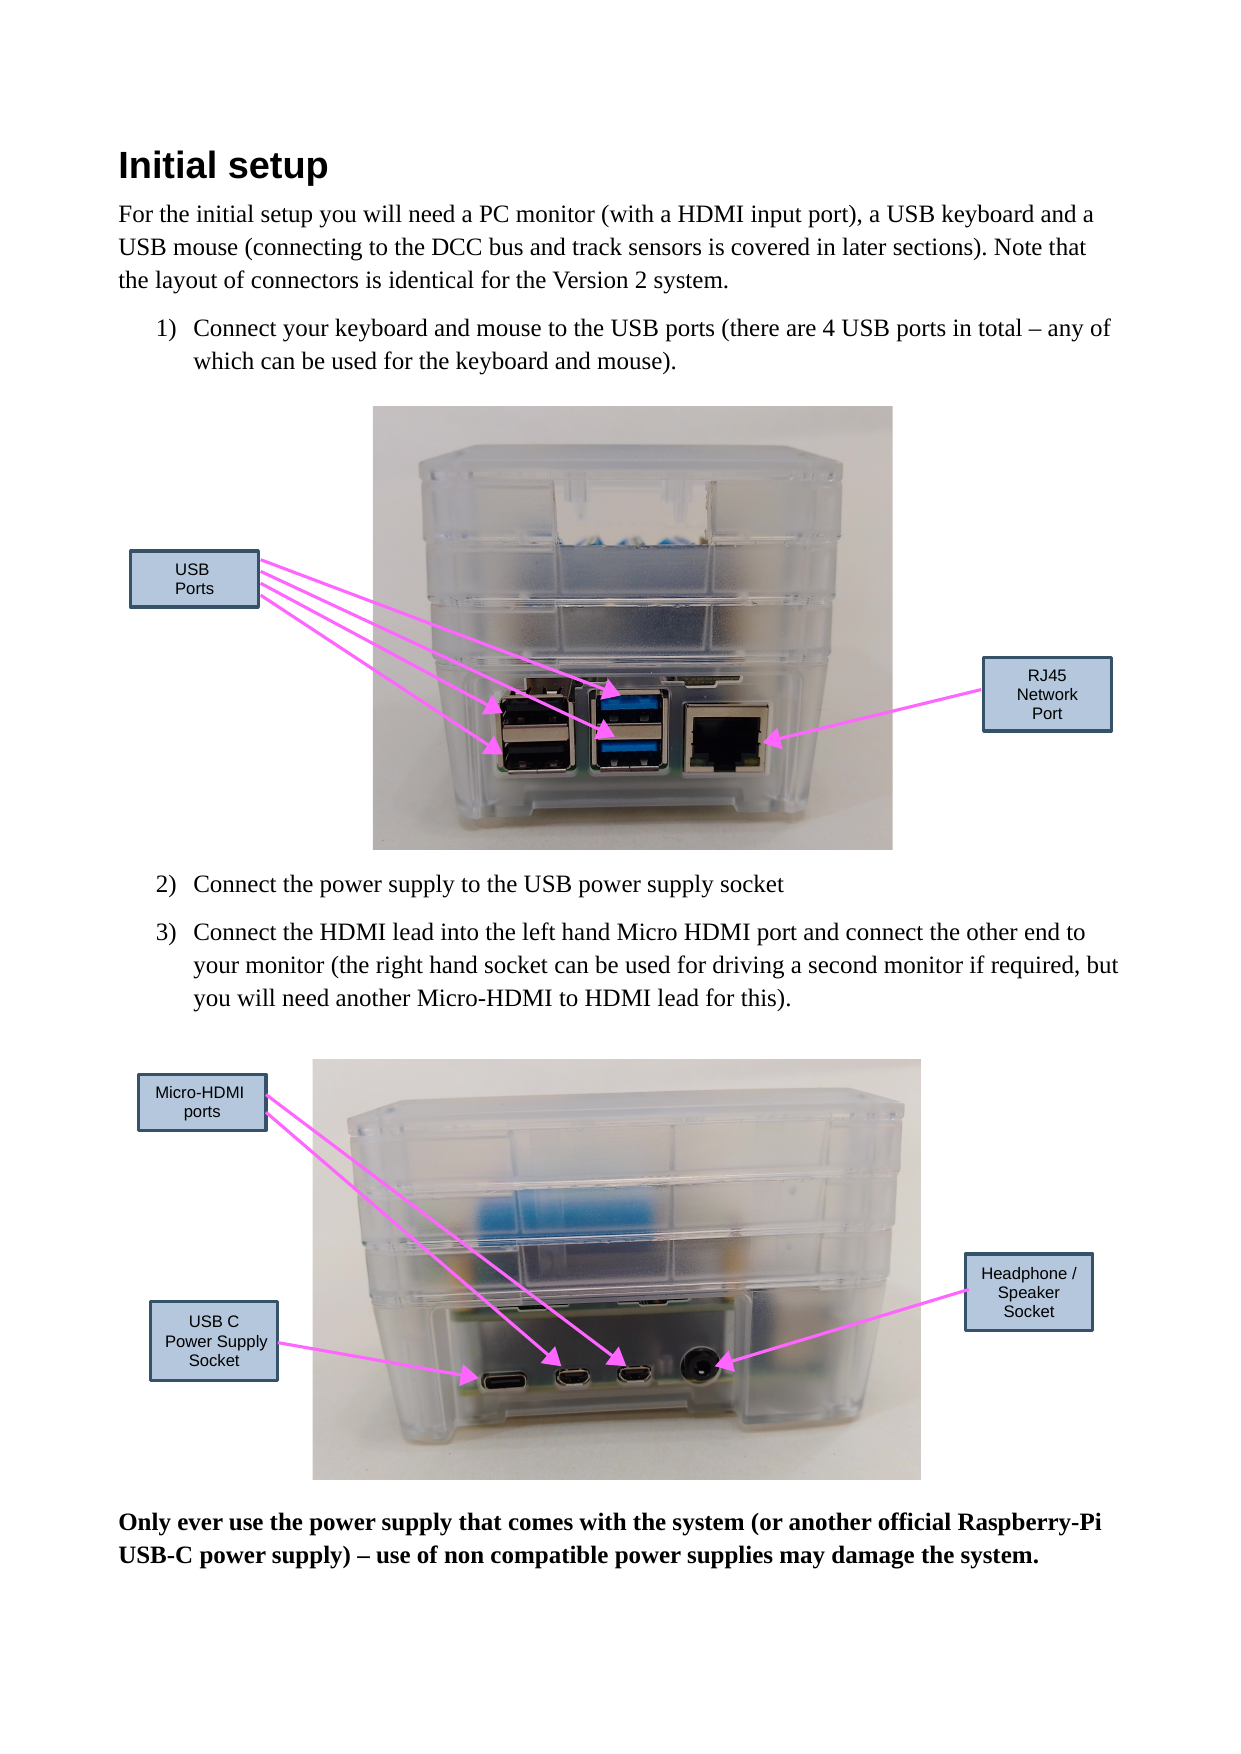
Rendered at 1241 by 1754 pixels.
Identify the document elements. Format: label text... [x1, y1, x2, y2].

list Connect your keyboard and mouse to the USB ports (there are 4 USB ports in total – any of which can be used for the keyboard and mouse). [156, 313, 1122, 375]
picture [446, 406, 820, 674]
picture [446, 632, 556, 674]
list Connect the HDMI lead into the left hand Micro HDMI port and connect the other end to your monitor (the right hand socket can be used for driving a second monitor if required, but you will need another Micro-HDMI to HDMI lead for this). [156, 917, 1122, 1012]
picture [312, 1059, 921, 1480]
subtitle Initial setup [118, 143, 1122, 187]
list Connect the power supply to the USB power supply socket [156, 869, 1122, 898]
picture [446, 661, 474, 674]
text For the initial setup you will need a PC monitor (with a HDMI input port), a USB keyboard and a USB mouse (connecting to the DCC bus and track sensors is covered in later sections). Note that the layout of connectors is identical for the Version 2 system. [118, 199, 1122, 294]
text Only ever use the power supply that comes with the system (or another official Raspberry-Pi USB-C power supply) – use of non compatible power supplies may damage the system. [118, 1507, 1122, 1569]
